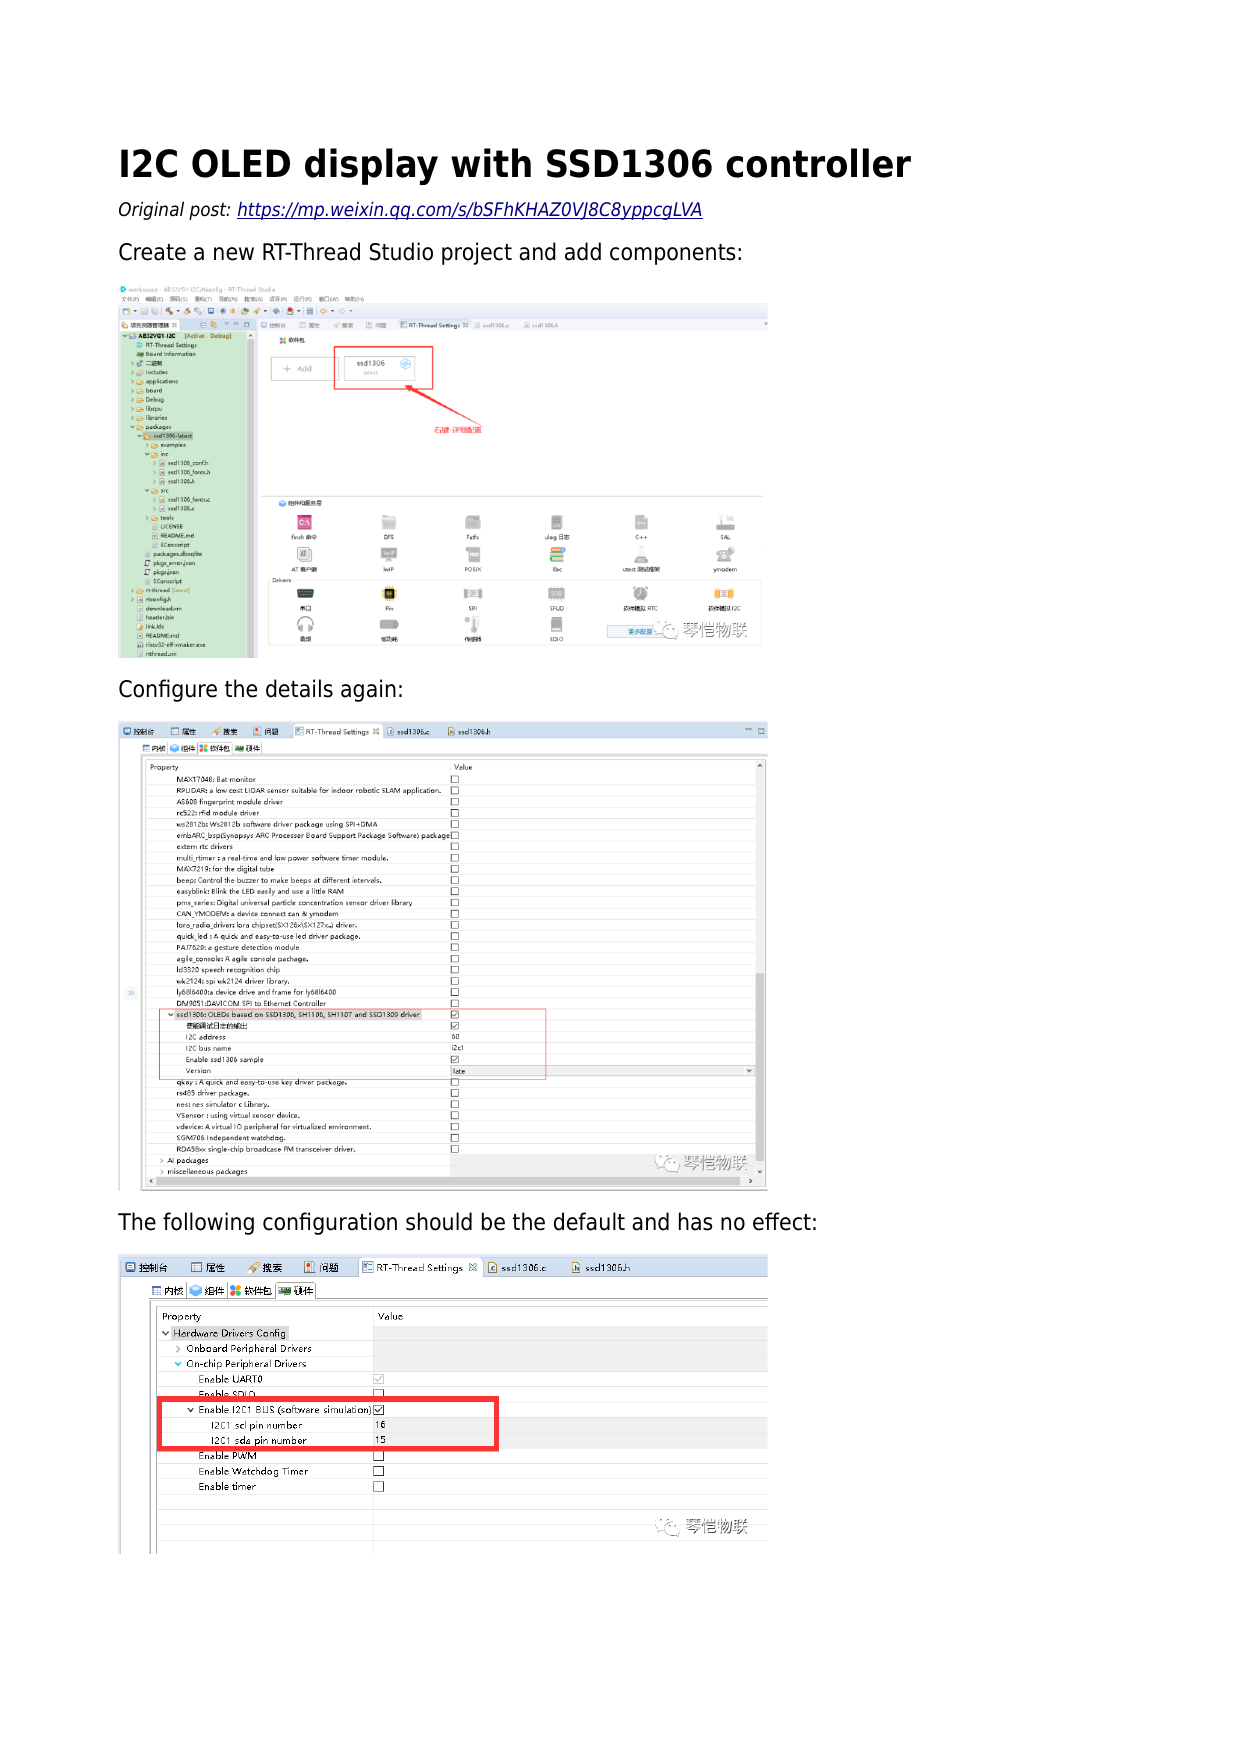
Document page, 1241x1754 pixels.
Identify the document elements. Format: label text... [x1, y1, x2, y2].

picture [118, 721, 768, 1191]
text The following configuration should be the default and has no effect: [118, 1209, 1122, 1236]
picture [118, 284, 768, 658]
text Original post: https://mp.weixin.qq.com/s/bSFhKHAZ0VJ8C8yppcgLVA [118, 199, 1122, 221]
picture [118, 1254, 768, 1554]
subtitle I2C OLED display with SSD1306 controller [118, 143, 1122, 187]
text Create a new RT-Thread Studio project and add components: [118, 239, 1122, 266]
text Configure the details again: [118, 676, 1122, 703]
